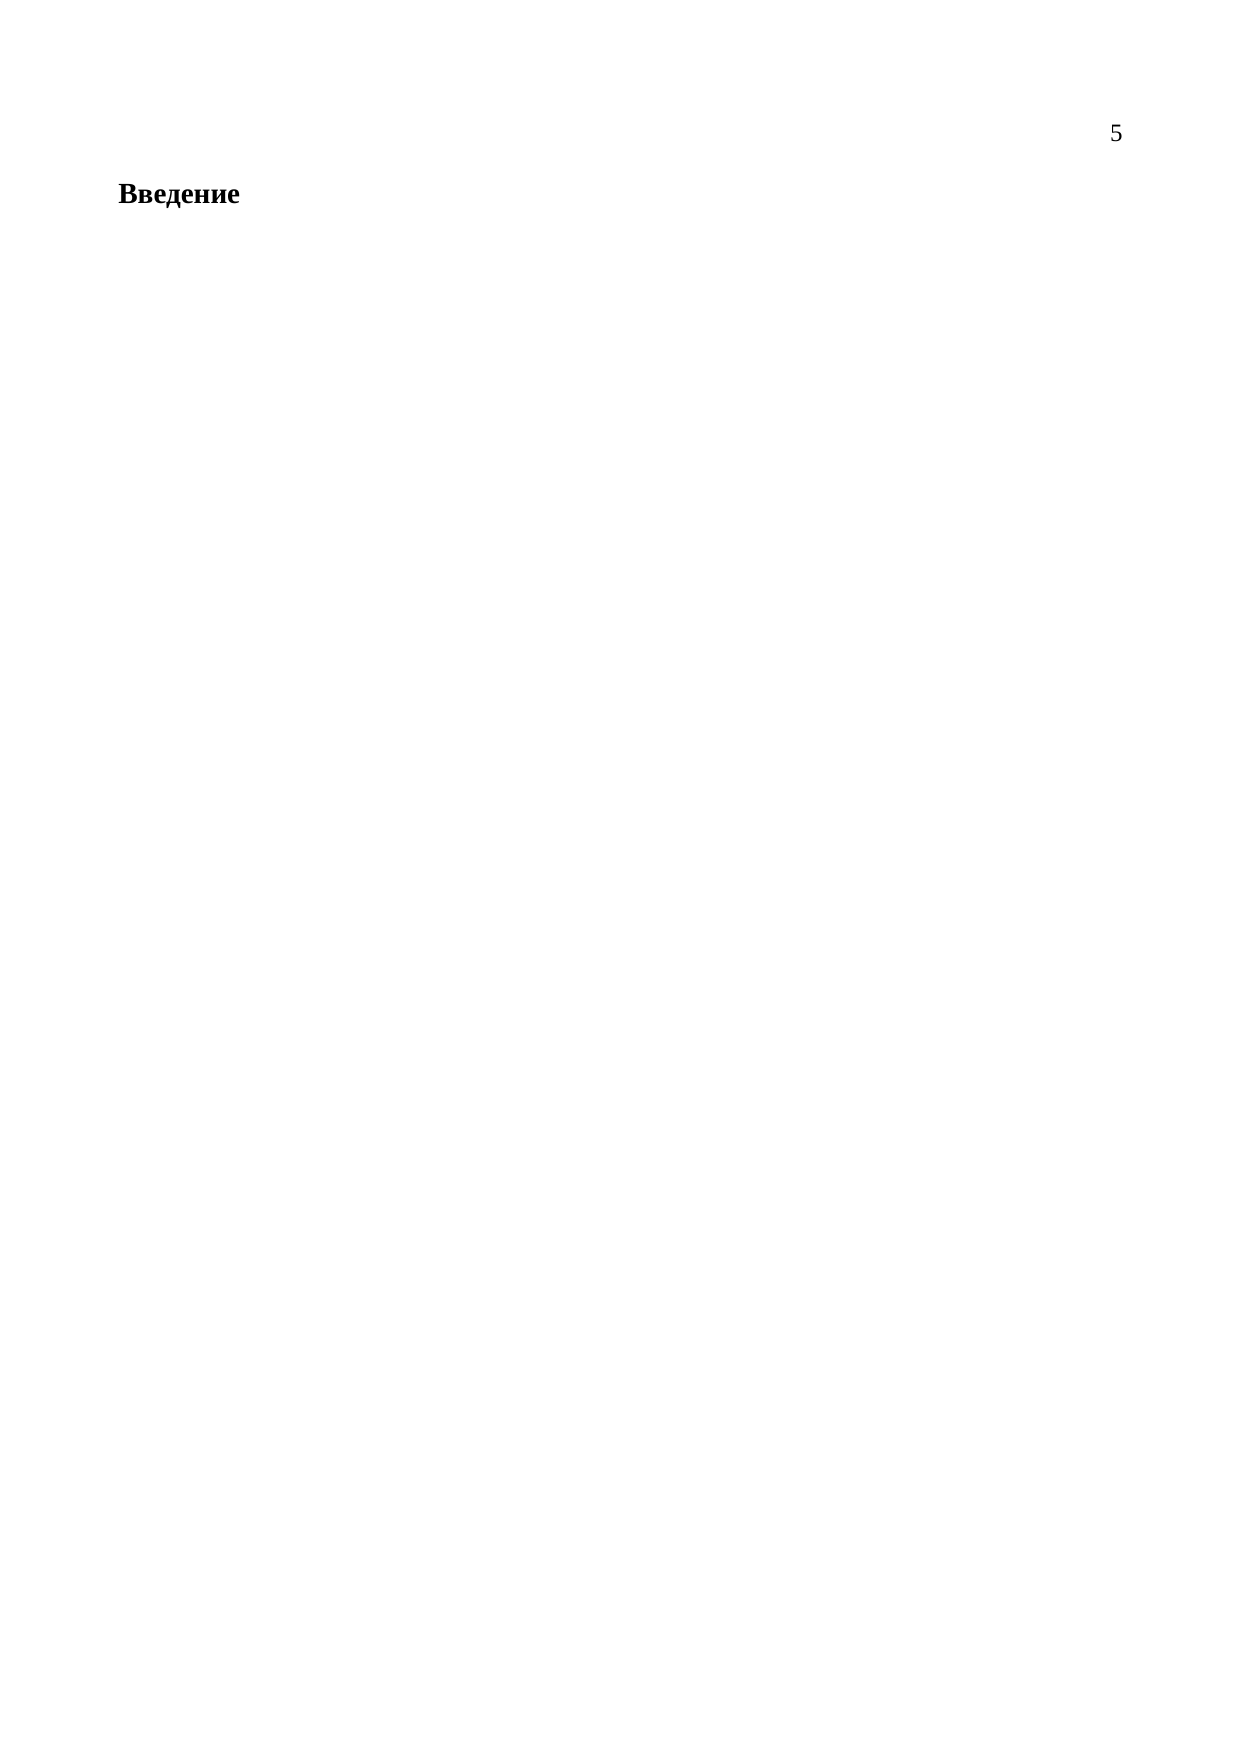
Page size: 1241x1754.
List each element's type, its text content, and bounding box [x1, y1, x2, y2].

subtitle Введение [118, 176, 1122, 210]
